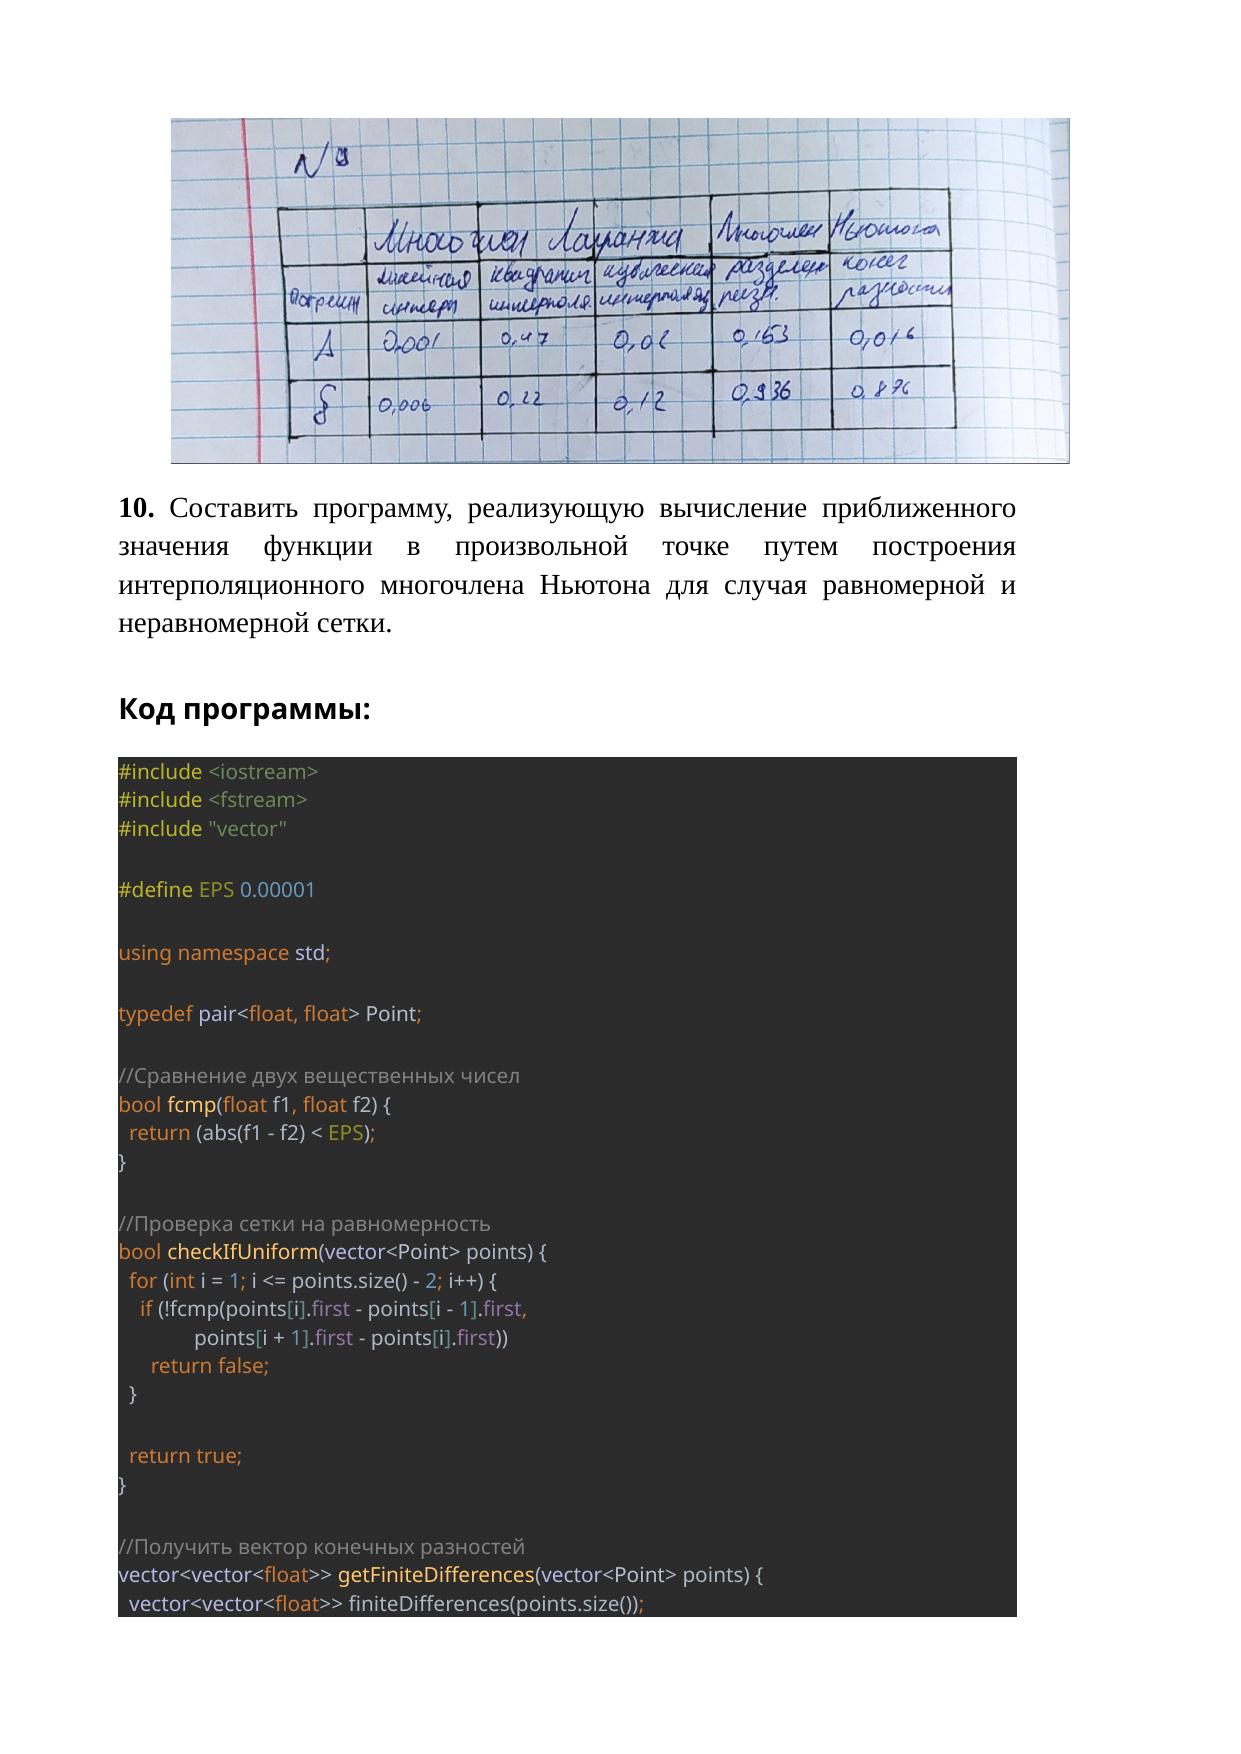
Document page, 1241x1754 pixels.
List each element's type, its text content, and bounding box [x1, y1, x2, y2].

text 10. Составить программу, реализующую вычисление приближенного значения функции в произвольной точке путем построения интерполяционного многочлена Ньютона для случая равномерной и неравномерной сетки. [118, 490, 1017, 639]
picture [170, 118, 1070, 464]
text Код программы: [118, 688, 1017, 728]
text #include <iostream> #include <fstream> #include "vector" #define EPS 0.00001 using namespace std; typedef pair<float, float> Point; //Сравнение двух вещественных чисел bool fcmp(float f1, float f2) { return (abs(f1 - f2) < EPS); } //Проверка сетки на равномерность bool checkIfUniform(vector<Point> points) { for (int i = 1; i <= points.size() - 2; i++) { if (!fcmp(points[i].first - points[i - 1].first, points[i + 1].first - points[i].first)) return false; } return true; } //Получить вектор конечных разностей vector<vector<float>> getFiniteDifferences(vector<Point> points) { vector<vector<float>> finiteDifferences(points.size()); [118, 757, 1017, 1617]
